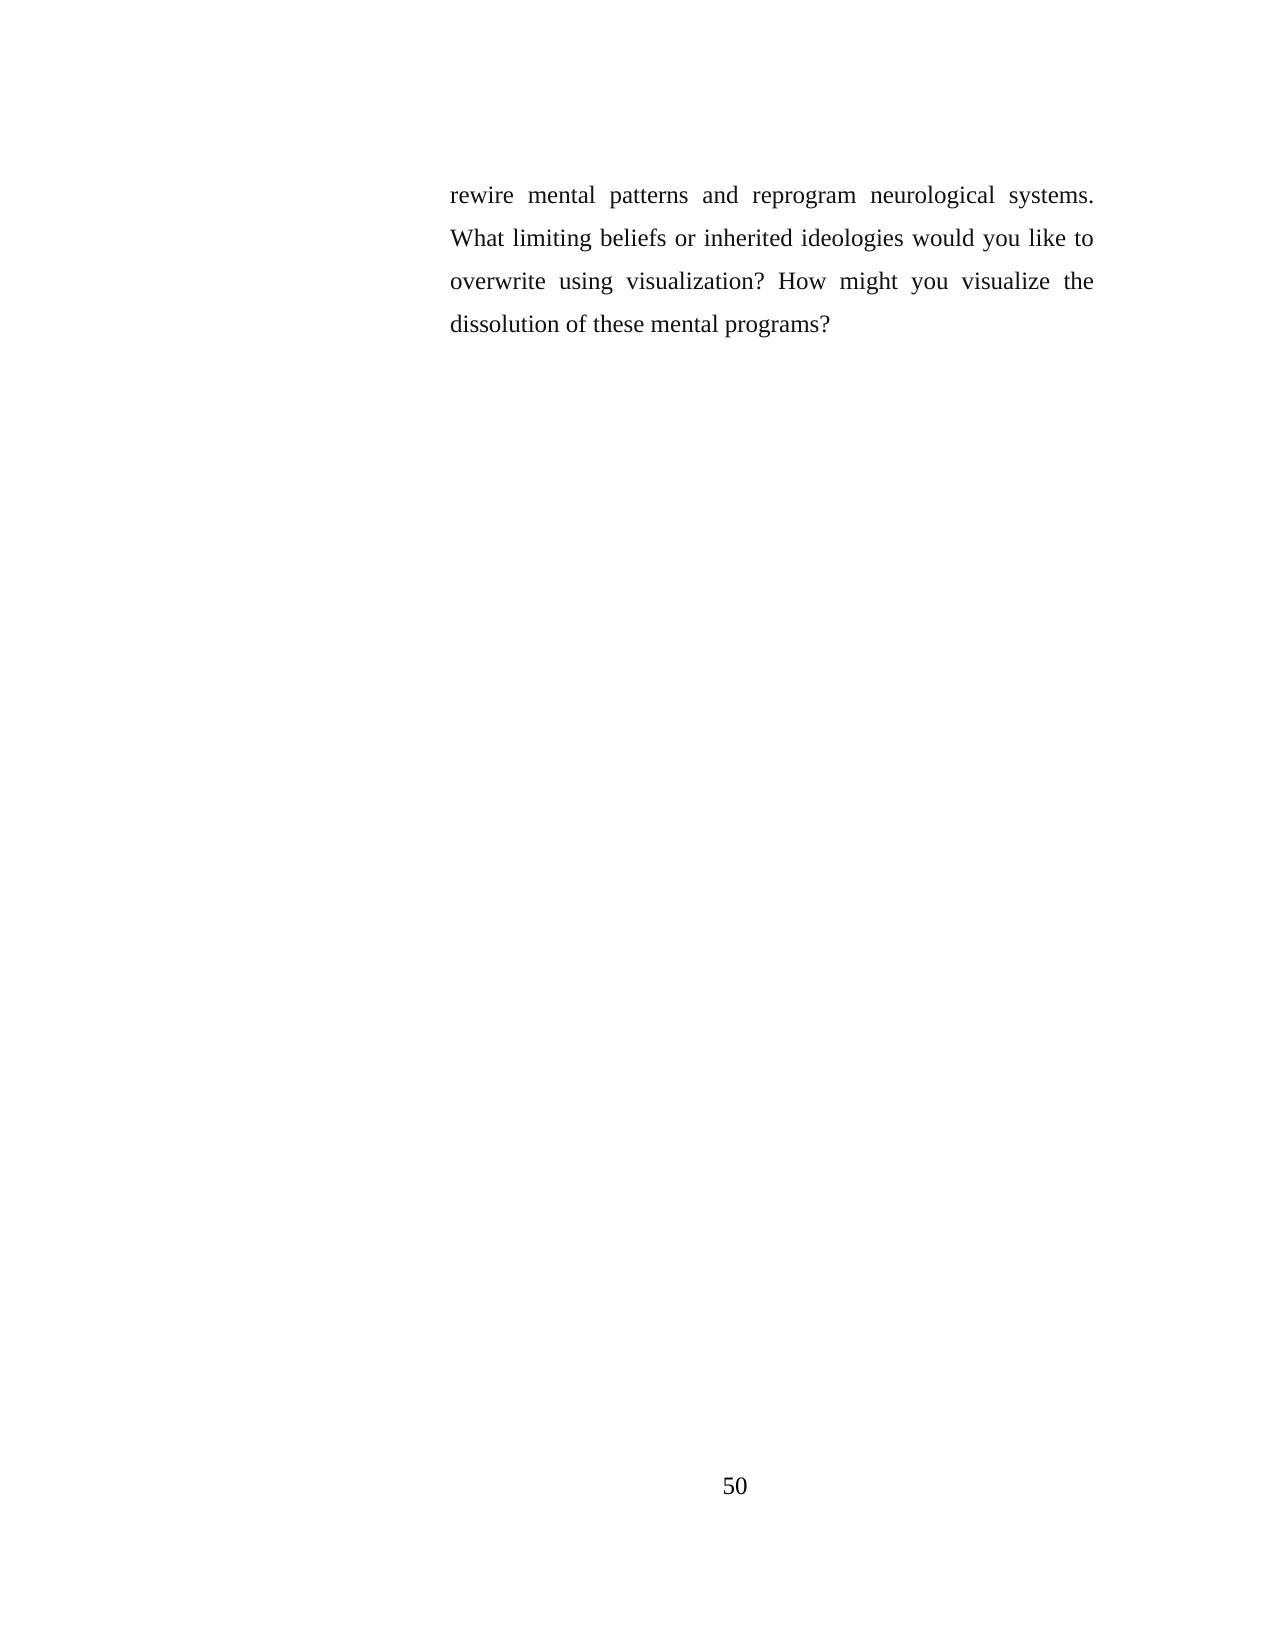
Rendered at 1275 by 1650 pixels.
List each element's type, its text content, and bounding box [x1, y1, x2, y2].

list rewire mental patterns and reprogram neurological systems. What limiting beliefs or inherited ideologies would you like to overwrite using visualization? How might you visualize the dissolution of these mental programs? [412, 180, 1095, 338]
